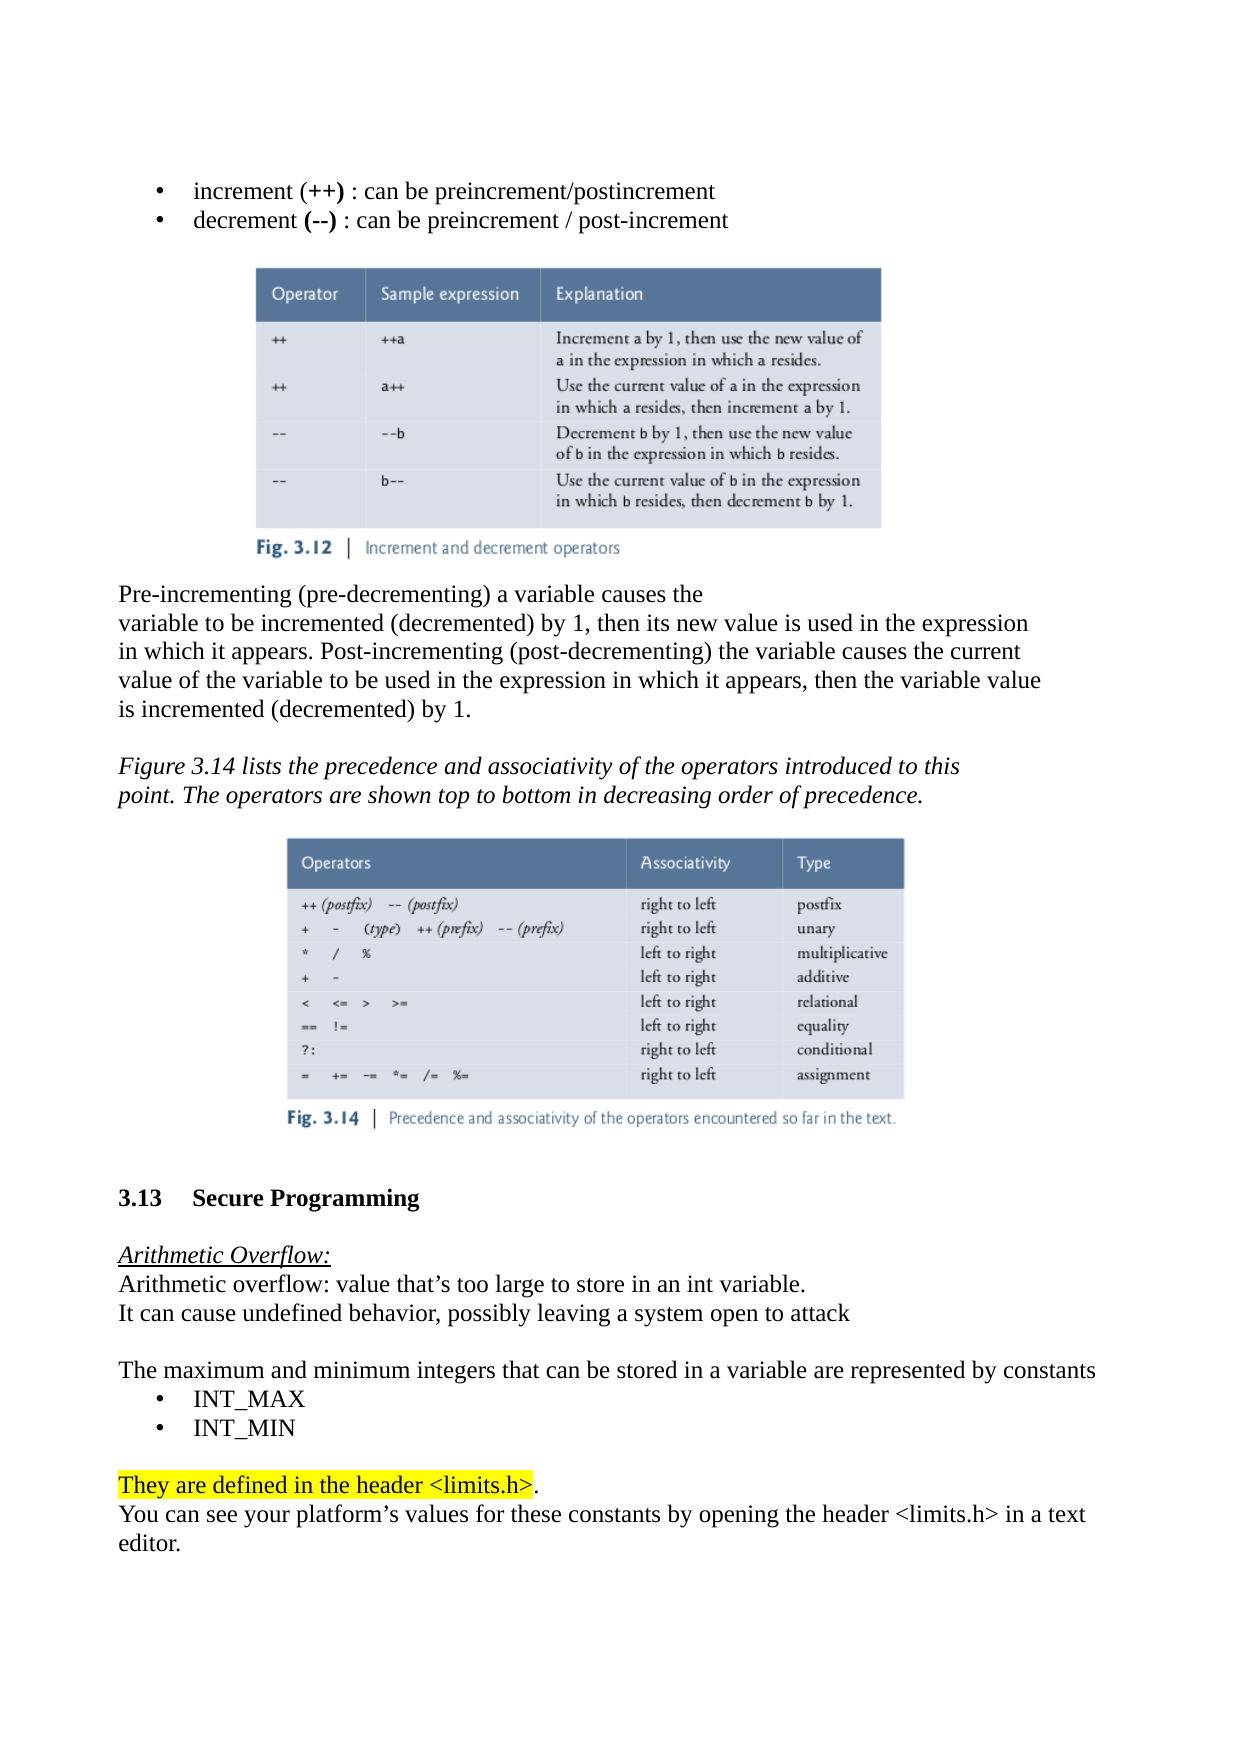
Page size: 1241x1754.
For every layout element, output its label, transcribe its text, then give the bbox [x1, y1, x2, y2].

text It can cause undefined behavior, possibly leaving a system open to attack [118, 1298, 1122, 1326]
text They are defined in the header <limits.h>. [118, 1470, 1122, 1499]
text Arithmetic overflow: value that’s too large to store in an int variable. [118, 1269, 1122, 1298]
list INT_MIN [156, 1413, 1122, 1441]
picture [269, 827, 913, 1148]
text point. The operators are shown top to bottom in decreasing order of precedence. [118, 780, 1122, 809]
list decrement (--) : can be preincrement / post-increment [156, 205, 1122, 234]
text You can see your platform’s values for these constants by opening the header <limits.h> in a text editor. [118, 1499, 1122, 1556]
text variable to be incremented (decremented) by 1, then its new value is used in the expression [118, 608, 1122, 636]
text Figure 3.14 lists the precedence and associativity of the operators introduced to this [118, 751, 1122, 780]
text Arithmetic Overflow: [118, 1240, 1122, 1269]
text in which it appears. Post-incrementing (post-decrementing) the variable causes the current [118, 636, 1122, 665]
text The maximum and minimum integers that can be stored in a variable are represented by constants [118, 1355, 1122, 1384]
text 3.13 Secure Programming [118, 1183, 1122, 1211]
list increment (++) : can be preincrement/postincrement [156, 176, 1122, 205]
text value of the variable to be used in the expression in which it appears, then the variable value [118, 665, 1122, 694]
text is incremented (decremented) by 1. [118, 694, 1122, 723]
list INT_MAX [156, 1384, 1122, 1413]
picture [297, 255, 897, 568]
text Pre-incrementing (pre-decrementing) a variable causes the [118, 579, 1122, 608]
